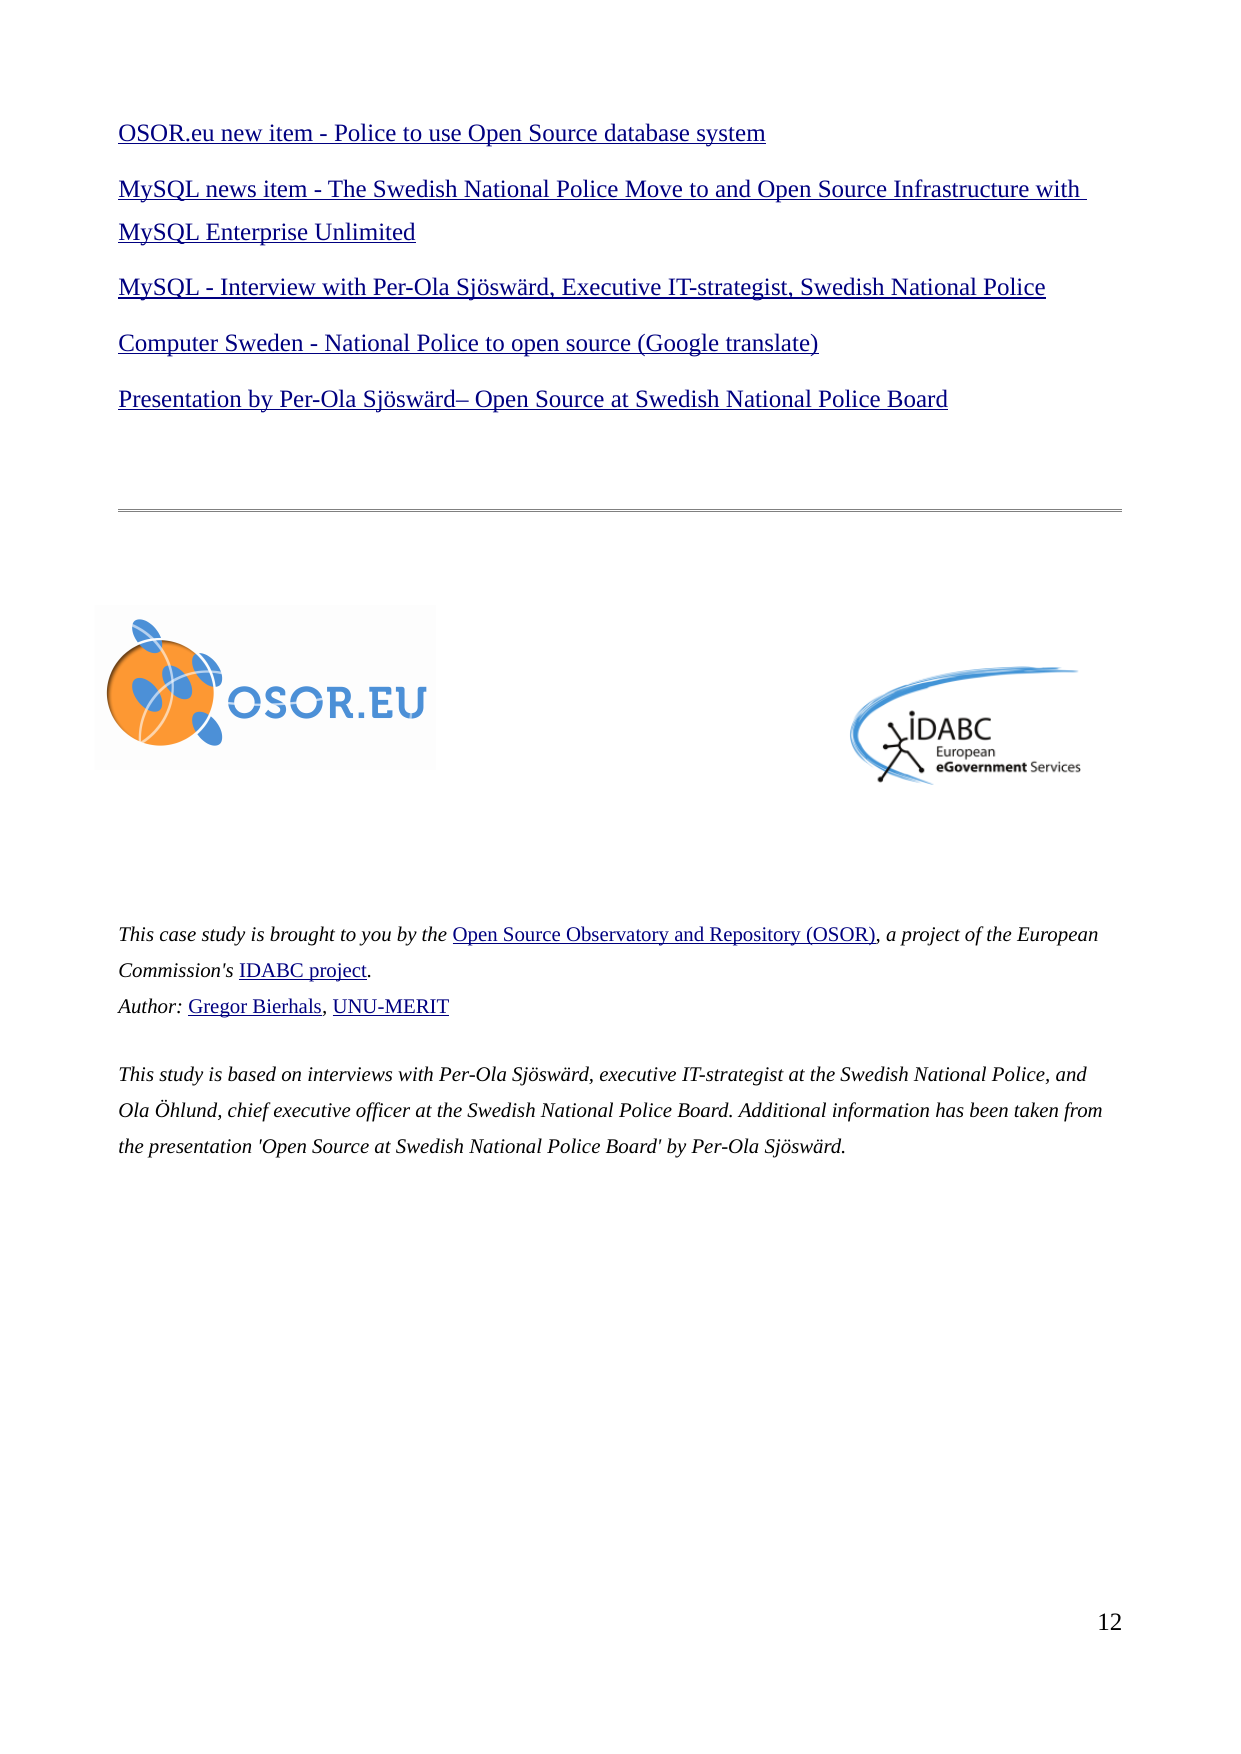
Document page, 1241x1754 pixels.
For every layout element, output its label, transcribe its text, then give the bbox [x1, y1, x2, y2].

text This study is based on interviews with Per-Ola Sjöswärd, executive IT-strategist at the Swedish National Police, and Ola Öhlund, chief executive officer at the Swedish National Police Board. Additional information has been taken from the presentation 'Open Source at Swedish National Police Board' by Per-Ola Sjöswärd. [118, 1062, 1122, 1158]
text Author: Gregor Bierhals, UNU-MERIT [118, 994, 1122, 1018]
text This case study is brought to you by the Open Source Observatory and Repository (OSOR), a project of the European Commission's IDABC project. [118, 922, 1122, 982]
picture [829, 641, 1117, 809]
picture [94, 605, 436, 770]
text Computer Sweden - National Police to open source (Google translate) [118, 328, 1122, 357]
text MySQL - Interview with Per-Ola Sjöswärd, Executive IT-strategist, Swedish National Police [118, 272, 1122, 301]
text OSOR.eu new item - Police to use Open Source database system [118, 118, 1122, 147]
text Presentation by Per-Ola Sjöswärd– Open Source at Swedish National Police Board [118, 384, 1122, 412]
text MySQL news item - The Swedish National Police Move to and Open Source Infrastructure with MySQL Enterprise Unlimited [118, 174, 1122, 246]
